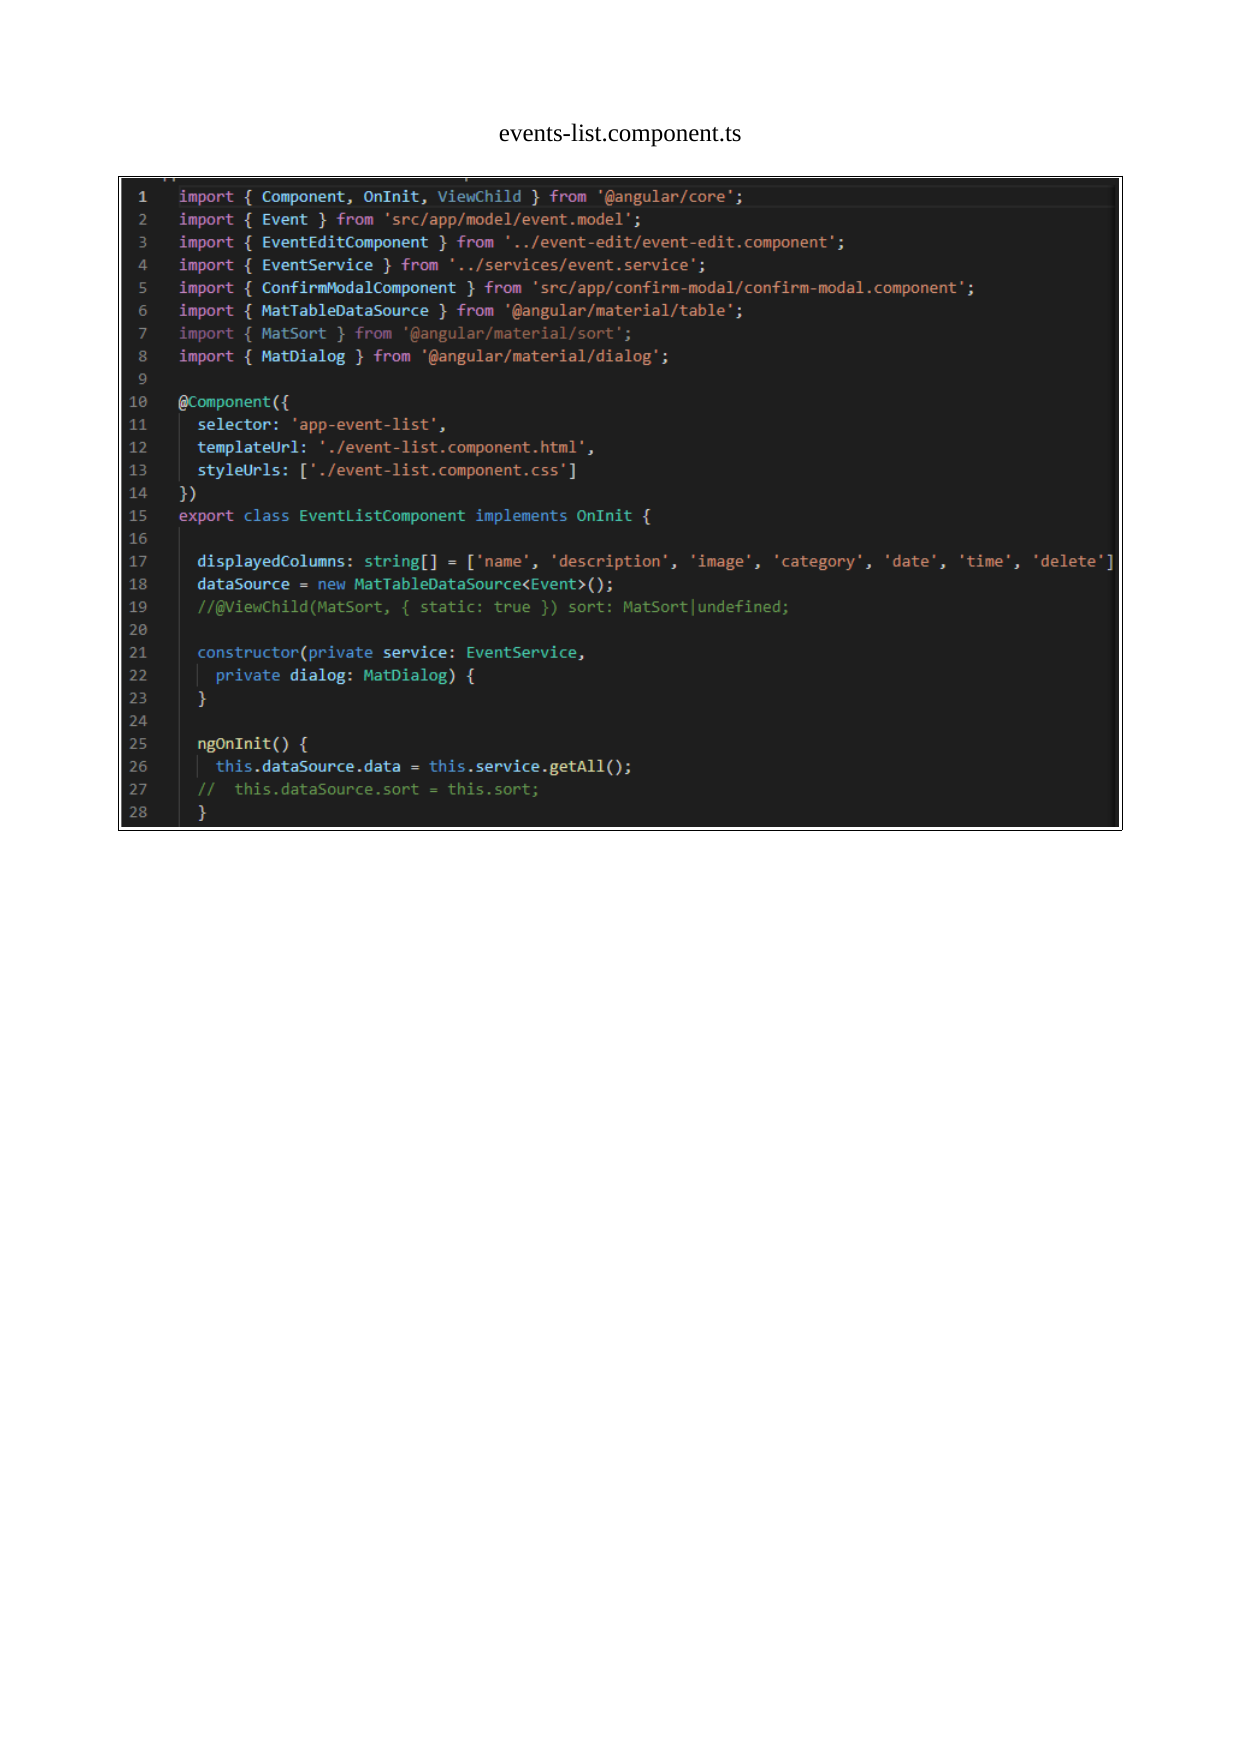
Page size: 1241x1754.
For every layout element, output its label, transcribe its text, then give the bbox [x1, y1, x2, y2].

text events-list.component.ts [118, 118, 1122, 147]
picture [121, 178, 1119, 827]
